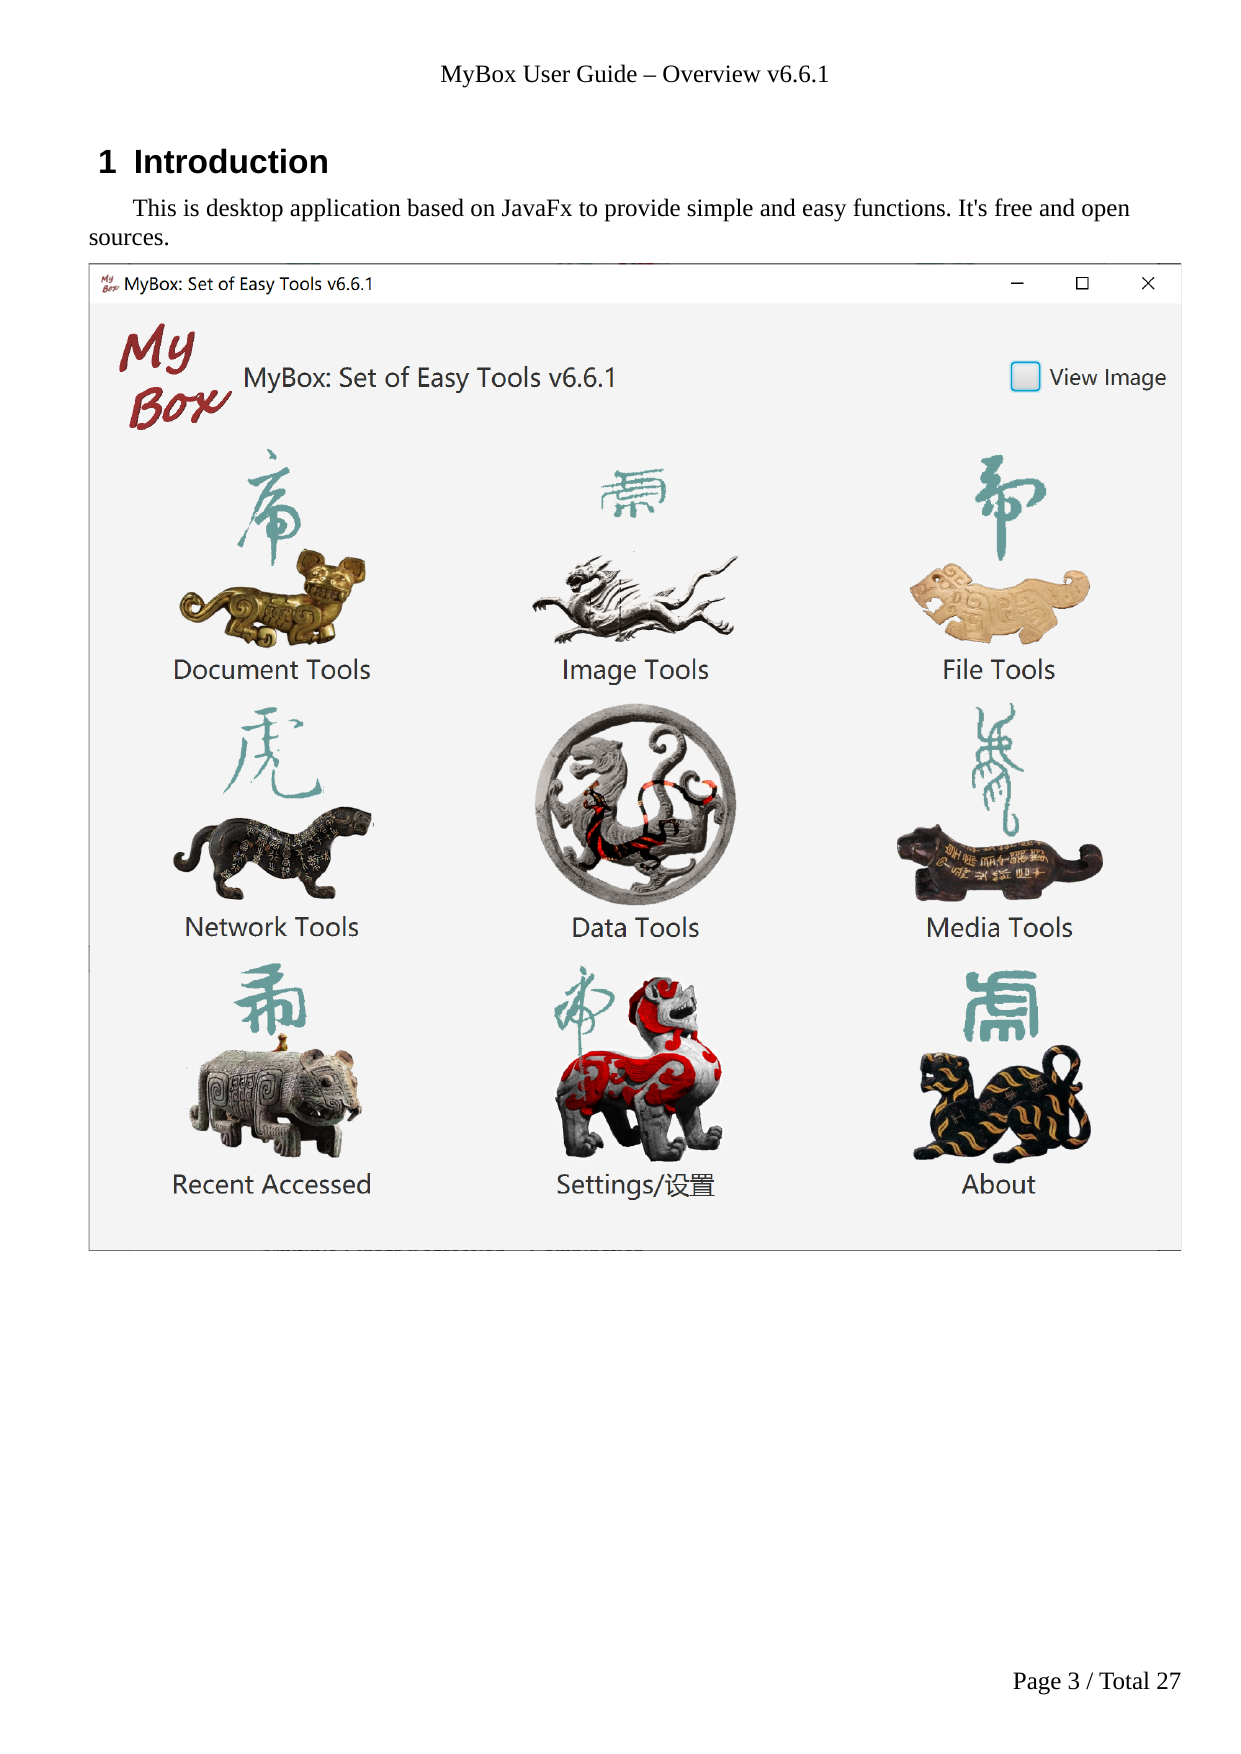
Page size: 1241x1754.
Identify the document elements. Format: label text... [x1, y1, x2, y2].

text This is desktop application based on JavaFx to provide simple and easy functions. It's free and open sources. [88, 193, 1181, 251]
picture [88, 263, 1182, 1251]
subtitle Introduction [88, 142, 1181, 181]
